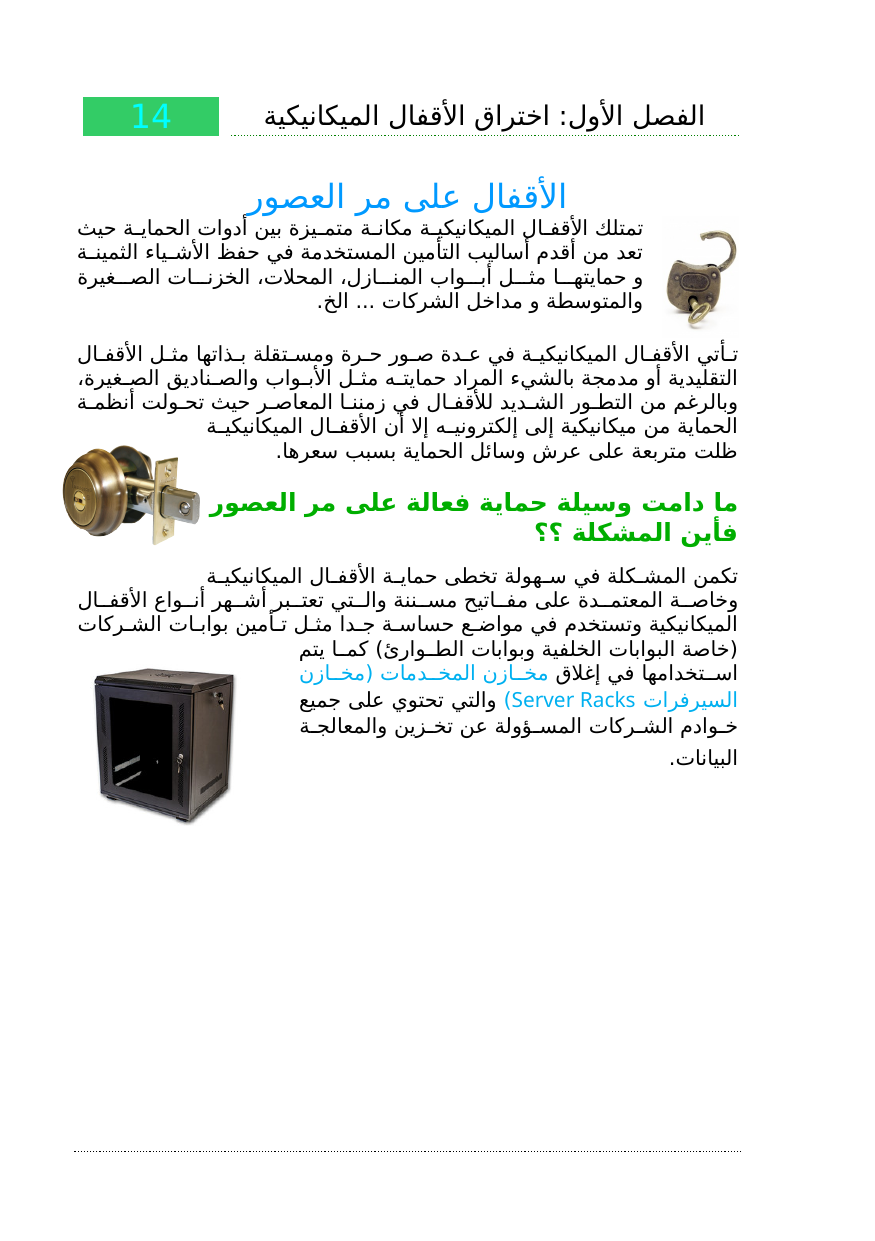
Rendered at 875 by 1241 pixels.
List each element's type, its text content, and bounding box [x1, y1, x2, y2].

text تكمن المشكلة في سهولة تخطى حماية الأقفال الميكانيكية وخاصة المعتمدة على مفاتيح مسننة والتي تعتبر أشهر أنواع الأقفال الميكانيكية وتستخدم في مواضع حساسة جدا مثل تأمين بوابات الشركات (خاصة البوابات الخلفية وبوابات الطوارئ) كما يتم استخدامها في إغلاق مخازن المخدمات (مخازن السيرفرات Server Racks) والتي تحتوي على جميع خوادم الشركات المسؤولة عن تخزين والمعالجة البيانات. [77, 564, 738, 772]
picture [46, 657, 280, 833]
picture [58, 431, 206, 565]
picture [662, 216, 739, 338]
text ما دامت وسيلة حماية فعالة على مر العصور فأين المشكلة ؟؟ [206, 488, 738, 547]
text تأتي الأقفال الميكانيكية في عدة صور حرة ومستقلة بذاتها مثل الأقفال التقليدية أو مدمجة بالشيء المراد حمايته مثل الأبواب والصناديق الصغيرة، وبالرغم من التطور الشديد للأقفال في زمننا المعاصر حيث تحولت أنظمة الحماية من ميكانيكية إلى إلكترونيه إلا أن الأقفال الميكانيكية ظلت متربعة على عرش وسائل الحماية بسبب سعرها. [77, 342, 738, 463]
text تمتلك الأقفال الميكانيكية مكانة متميزة بين أدوات الحماية حيث تعد من أقدم أساليب التأمين المستخدمة في حفظ الأشياء الثمينة و حمايتها مثل أبواب المنازل، المحلات، الخزنات الصغيرة والمتوسطة و مداخل الشركات ... الخ. [77, 216, 662, 313]
subtitle الأقفال على مر العصور [77, 177, 738, 216]
